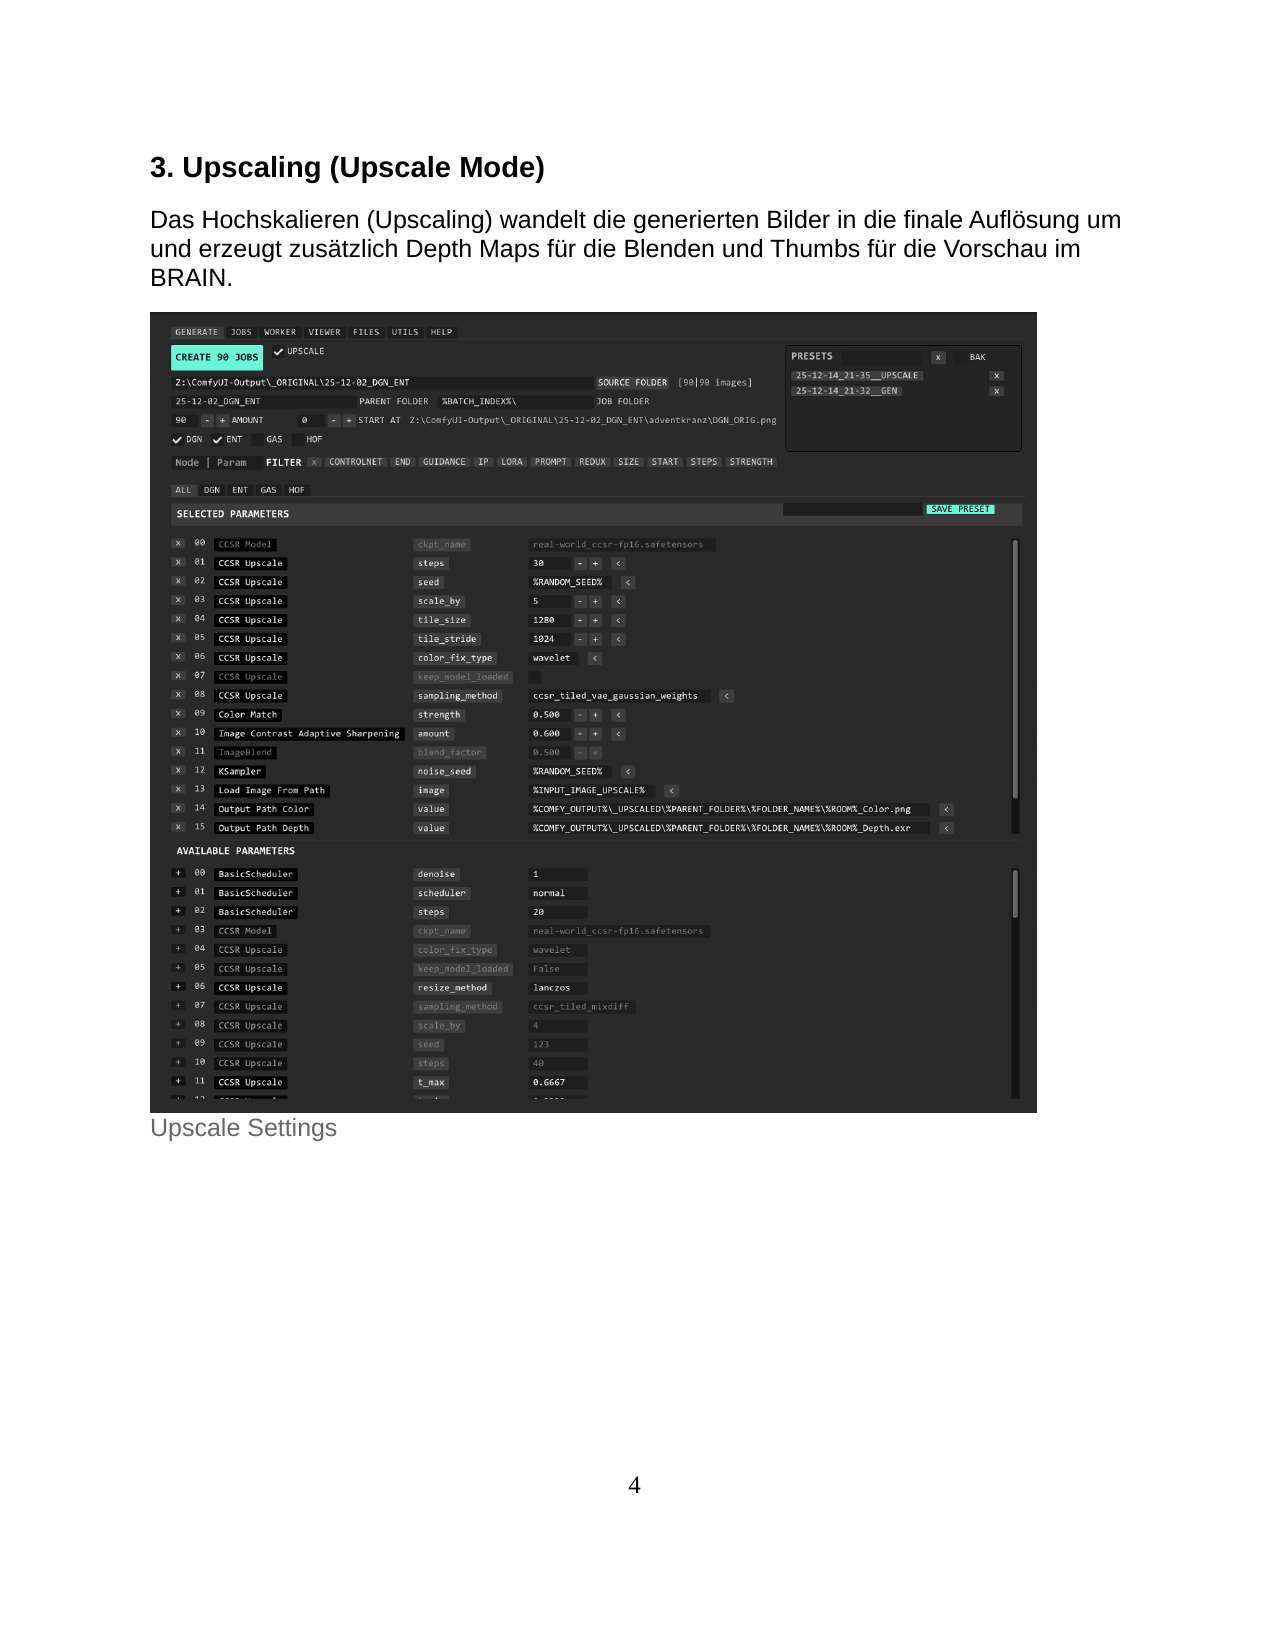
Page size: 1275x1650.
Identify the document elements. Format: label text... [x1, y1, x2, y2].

text Das Hochskalieren (Upscaling) wandelt die generierten Bilder in die finale Auflösung um und erzeugt zusätzlich Depth Maps für die Blenden und Thumbs für die Vorschau im BRAIN. [150, 205, 1125, 291]
text Upscale Settings [150, 313, 1125, 1142]
subtitle 3. Upscaling (Upscale Mode) [150, 150, 1125, 183]
picture [150, 312, 1037, 1113]
